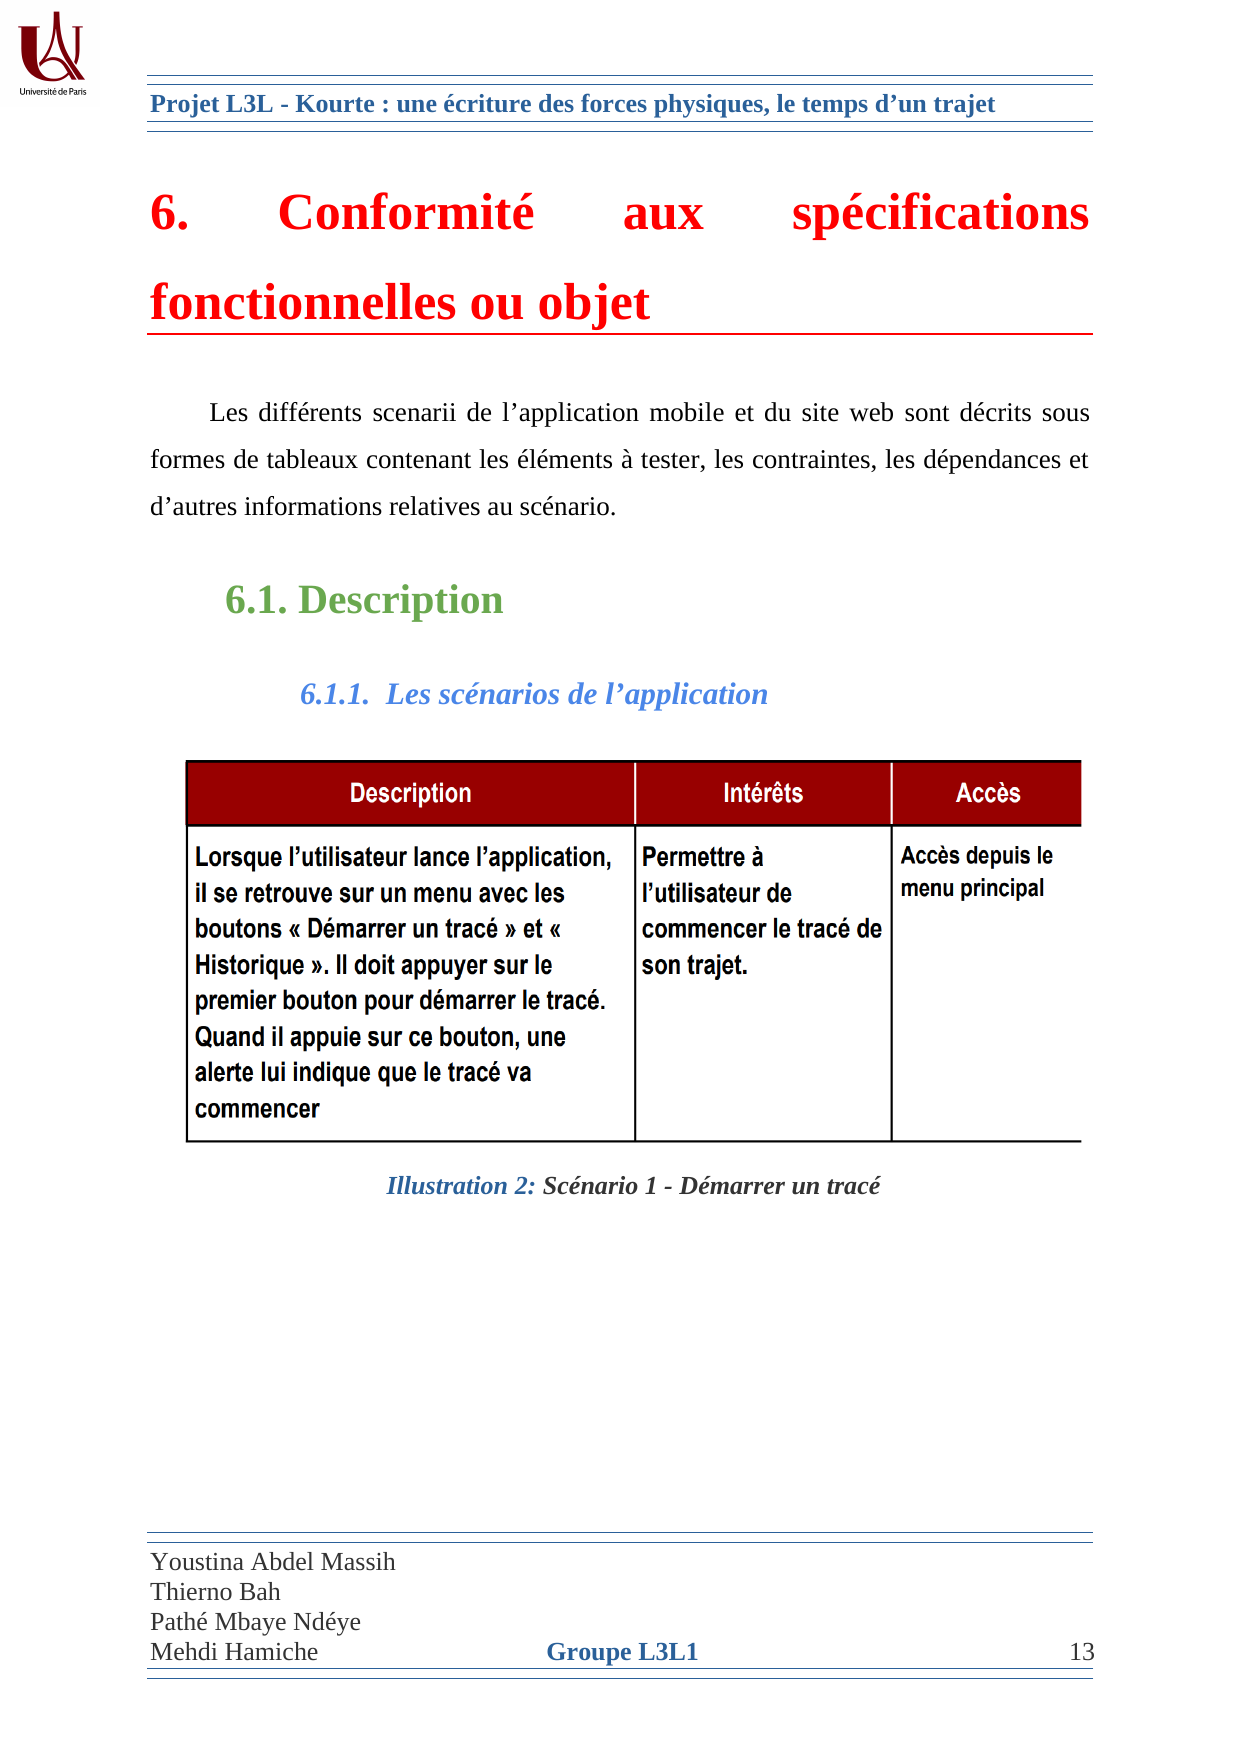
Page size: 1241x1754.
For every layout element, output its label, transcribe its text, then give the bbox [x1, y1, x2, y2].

subtitle 6.1. Description [150, 574, 1090, 622]
text Les différents scenarii de l’application mobile et du site web sont décrits sous formes de tableaux contenant les éléments à tester, les contraintes, les dépendances et d’autres informations relatives au scénario. [150, 397, 1090, 521]
subtitle 6. Conformité aux spécifications fonctionnelles ou objet [147, 178, 1093, 333]
picture [0, 0, 101, 107]
text Illustration 2: Scénario 1 - Démarrer un tracé [185, 1143, 1081, 1200]
subtitle 6.1.1. Les scénarios de l’application [225, 675, 1090, 711]
picture [185, 758, 1082, 1143]
